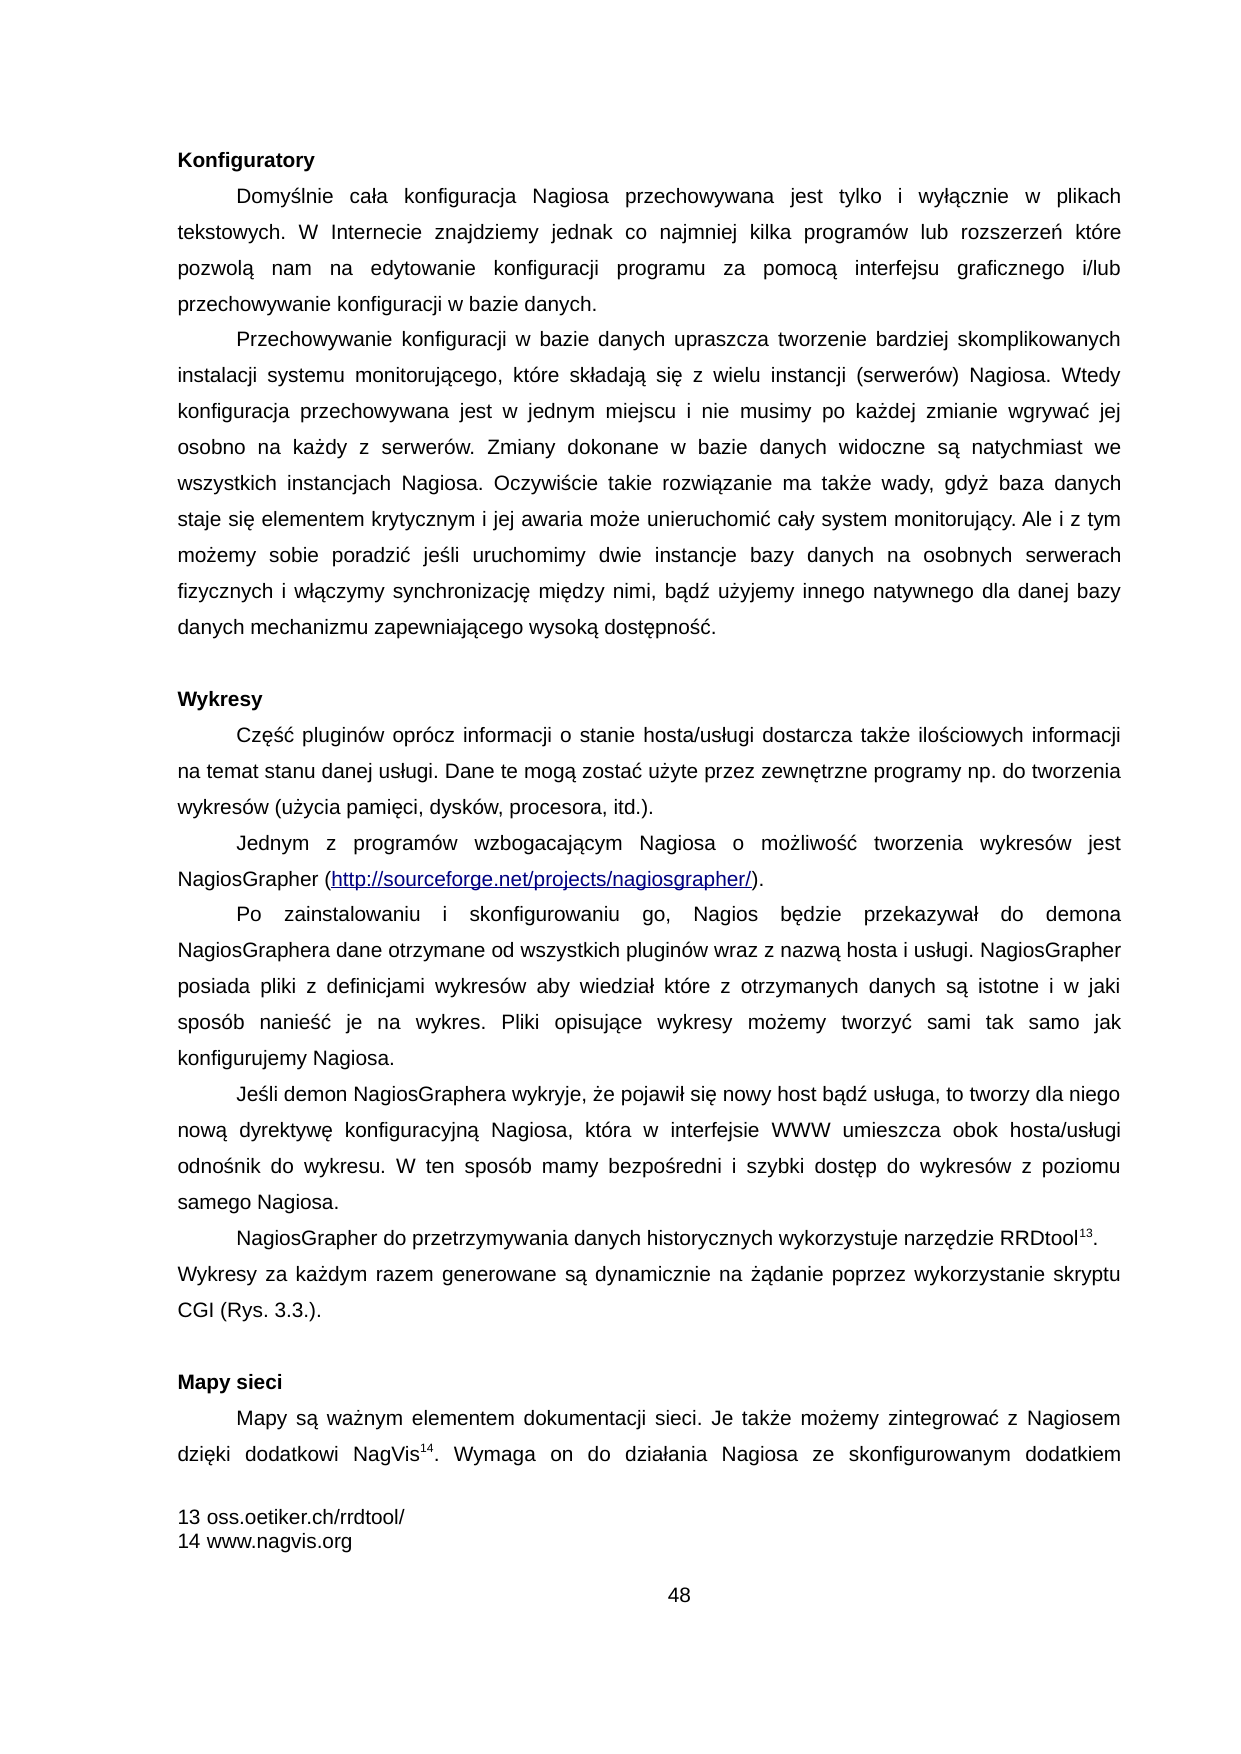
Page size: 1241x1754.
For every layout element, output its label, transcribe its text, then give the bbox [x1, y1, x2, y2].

text Konfiguratory [177, 148, 1122, 172]
text Jednym z programów wzbogacającym Nagiosa o możliwość tworzenia wykresów jest NagiosGrapher (http://sourceforge.net/projects/nagiosgrapher/). [177, 830, 1122, 890]
text Wykresy [177, 687, 1122, 711]
text NagiosGrapher do przetrzymywania danych historycznych wykorzystuje narzędzie RRDtool. [177, 1226, 1122, 1250]
text Przechowywanie konfiguracji w bazie danych upraszcza tworzenie bardziej skomplikowanych instalacji systemu monitorującego, które składają się z wielu instancji (serwerów) Nagiosa. Wtedy konfiguracja przechowywana jest w jednym miejscu i nie musimy po każdej zmianie wgrywać jej osobno na każdy z serwerów. Zmiany dokonane w bazie danych widoczne są natychmiast we wszystkich instancjach Nagiosa. Oczywiście takie rozwiązanie ma także wady, gdyż baza danych staje się elementem krytycznym i jej awaria może unieruchomić cały system monitorujący. Ale i z tym możemy sobie poradzić jeśli uruchomimy dwie instancje bazy danych na osobnych serwerach fizycznych i włączymy synchronizację między nimi, bądź użyjemy innego natywnego dla danej bazy danych mechanizmu zapewniającego wysoką dostępność. [177, 327, 1122, 639]
text Mapy sieci [177, 1369, 1122, 1393]
text Po zainstalowaniu i skonfigurowaniu go, Nagios będzie przekazywał do demona NagiosGraphera dane otrzymane od wszystkich pluginów wraz z nazwą hosta i usługi. NagiosGrapher posiada pliki z definicjami wykresów aby wiedział które z otrzymanych danych są istotne i w jaki sposób nanieść je na wykres. Pliki opisujące wykresy możemy tworzyć sami tak samo jak konfigurujemy Nagiosa. [177, 902, 1122, 1070]
text oss.oetiker.ch/rrdtool/ [177, 1505, 1122, 1529]
text Domyślnie cała konfiguracja Nagiosa przechowywana jest tylko i wyłącznie w plikach tekstowych. W Internecie znajdziemy jednak co najmniej kilka programów lub rozszerzeń które pozwolą nam na edytowanie konfiguracji programu za pomocą interfejsu graficznego i/lub przechowywanie konfiguracji w bazie danych. [177, 183, 1122, 315]
text Mapy są ważnym elementem dokumentacji sieci. Je także możemy zintegrować z Nagiosem dzięki dodatkowi NagVis. Wymaga on do działania Nagiosa ze skonfigurowanym dodatkiem [177, 1405, 1122, 1465]
text www.nagvis.org [177, 1529, 1122, 1553]
text Część pluginów oprócz informacji o stanie hosta/usługi dostarcza także ilościowych informacji na temat stanu danej usługi. Dane te mogą zostać użyte przez zewnętrzne programy np. do tworzenia wykresów (użycia pamięci, dysków, procesora, itd.). [177, 723, 1122, 818]
text Jeśli demon NagiosGraphera wykryje, że pojawił się nowy host bądź usługa, to tworzy dla niego nową dyrektywę konfiguracyjną Nagiosa, która w interfejsie WWW umieszcza obok hosta/usługi odnośnik do wykresu. W ten sposób mamy bezpośredni i szybki dostęp do wykresów z poziomu samego Nagiosa. [177, 1082, 1122, 1214]
text Wykresy za każdym razem generowane są dynamicznie na żądanie poprzez wykorzystanie skryptu CGI (Rys. 3.3.). [177, 1262, 1122, 1322]
